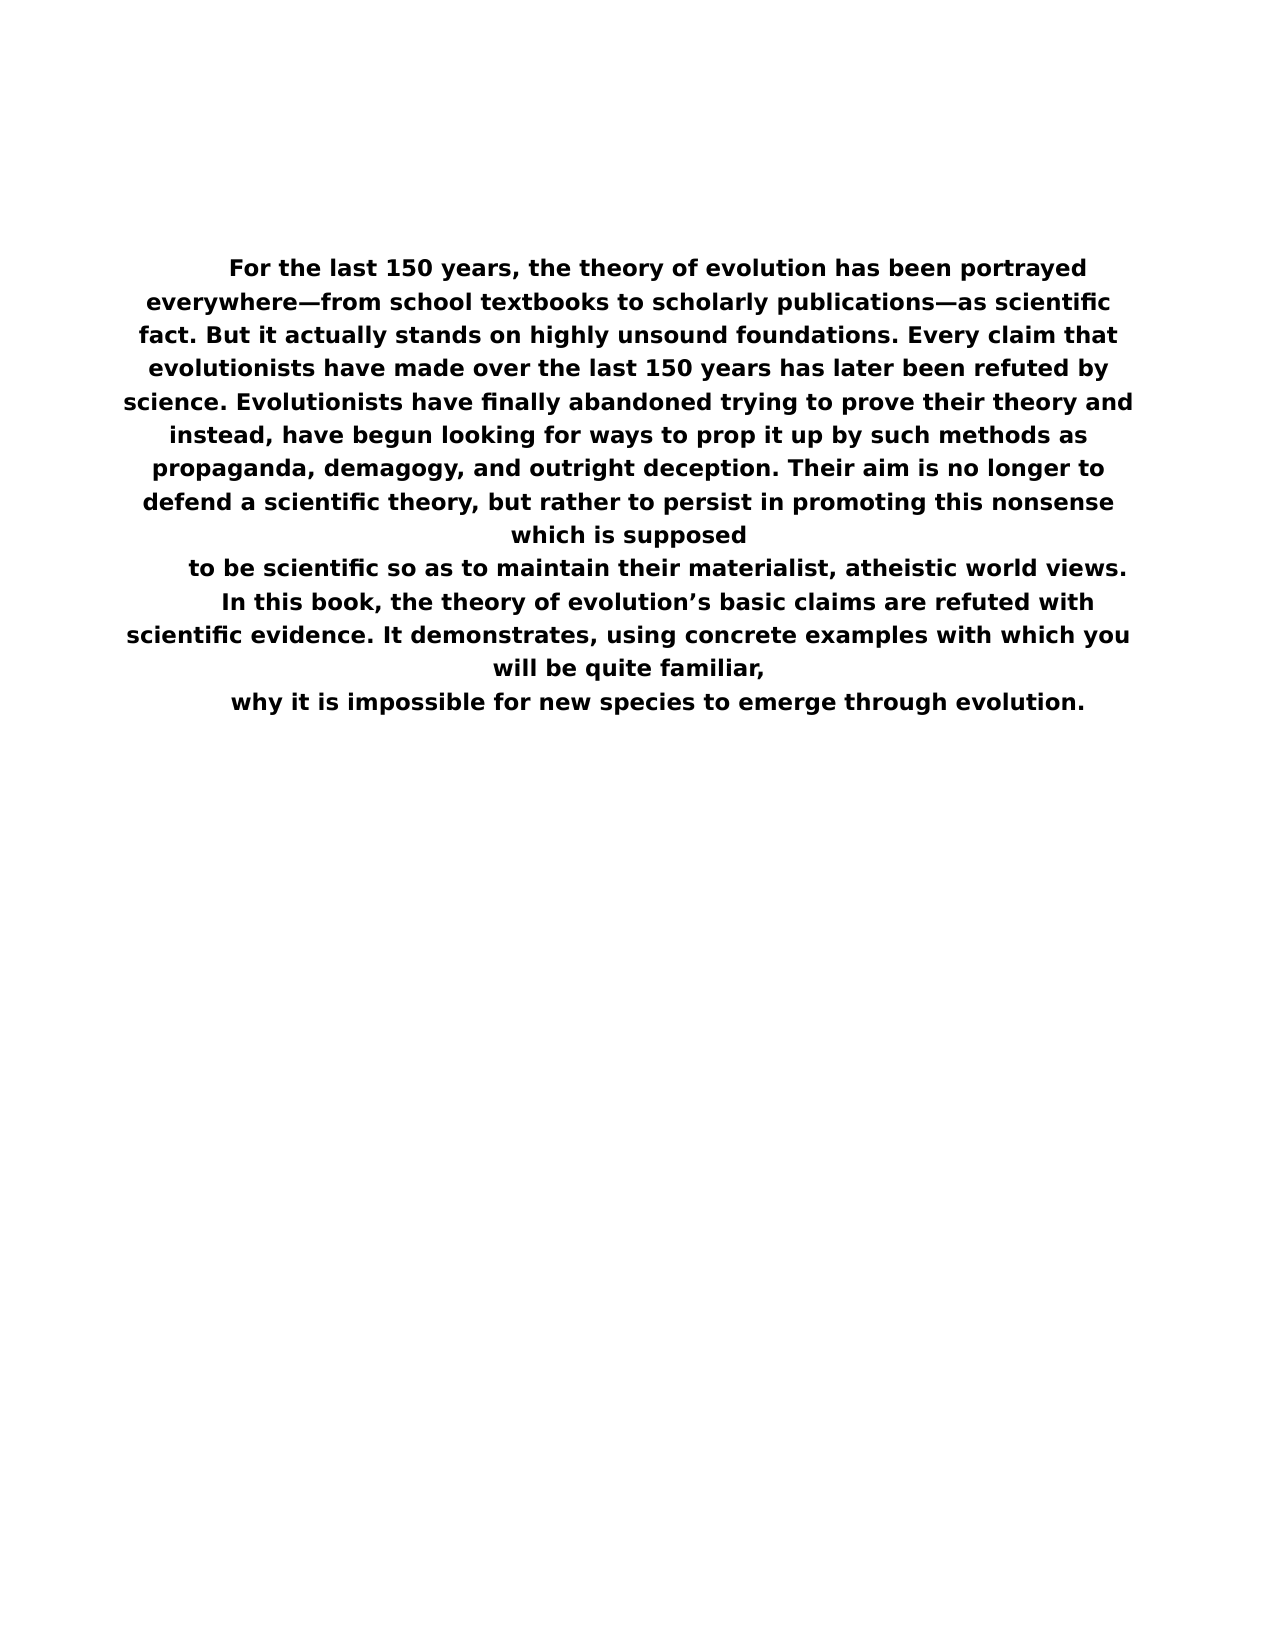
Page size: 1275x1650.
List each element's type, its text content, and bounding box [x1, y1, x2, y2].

text In this book, the theory of evolution’s basic claims are refuted with scientific evidence. It demonstrates, using concrete examples with which you will be quite familiar, [112, 583, 1145, 683]
text why it is impossible for new species to emerge through evolution. [112, 683, 1145, 717]
text to be scientific so as to maintain their materialist, atheistic world views. [112, 550, 1145, 583]
text For the last 150 years, the theory of evolution has been portrayed everywhere—from school textbooks to scholarly publications—as scientific fact. But it actually stands on highly unsound foundations. Every claim that evolutionists have made over the last 150 years has later been refuted by science. Evolutionists have finally abandoned trying to prove their theory and instead, have begun looking for ways to prop it up by such methods as propaganda, demagogy, and outright deception. Their aim is no longer to defend a scientific theory, but rather to persist in promoting this nonsense which is supposed [112, 250, 1145, 550]
